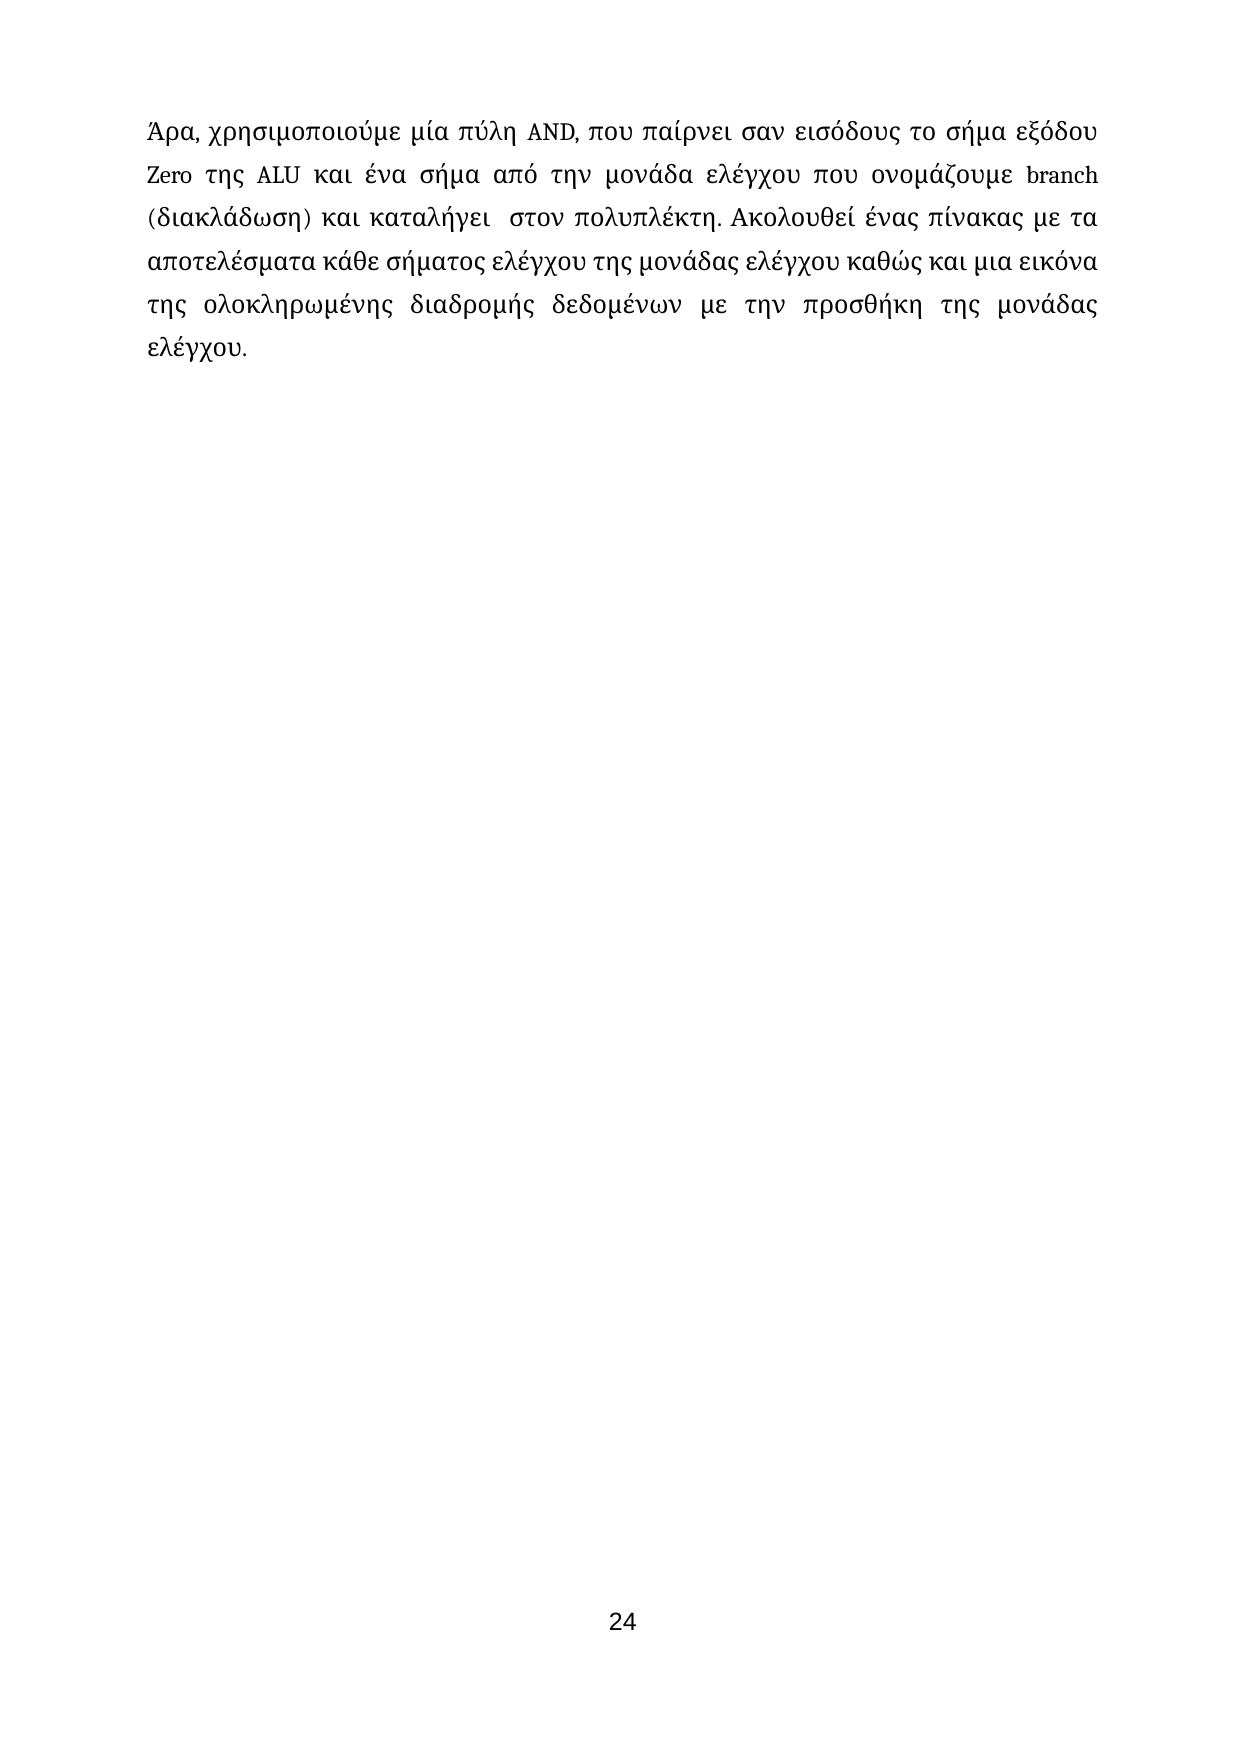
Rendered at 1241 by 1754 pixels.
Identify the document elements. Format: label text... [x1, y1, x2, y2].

text Άρα, χρησιμοποιούμε μία πύλη AND, που παίρνει σαν εισόδους το σήμα εξόδου Zero της ALU και ένα σήμα από την μονάδα ελέγχου που ονομάζουμε branch (διακλάδωση) και καταλήγει στον πολυπλέκτη. Ακολουθεί ένας πίνακας με τα αποτελέσματα κάθε σήματος ελέγχου της μονάδας ελέγχου καθώς και μια εικόνα της ολοκληρωμένης διαδρομής δεδομένων με την προσθήκη της μονάδας ελέγχου. [147, 118, 1098, 362]
